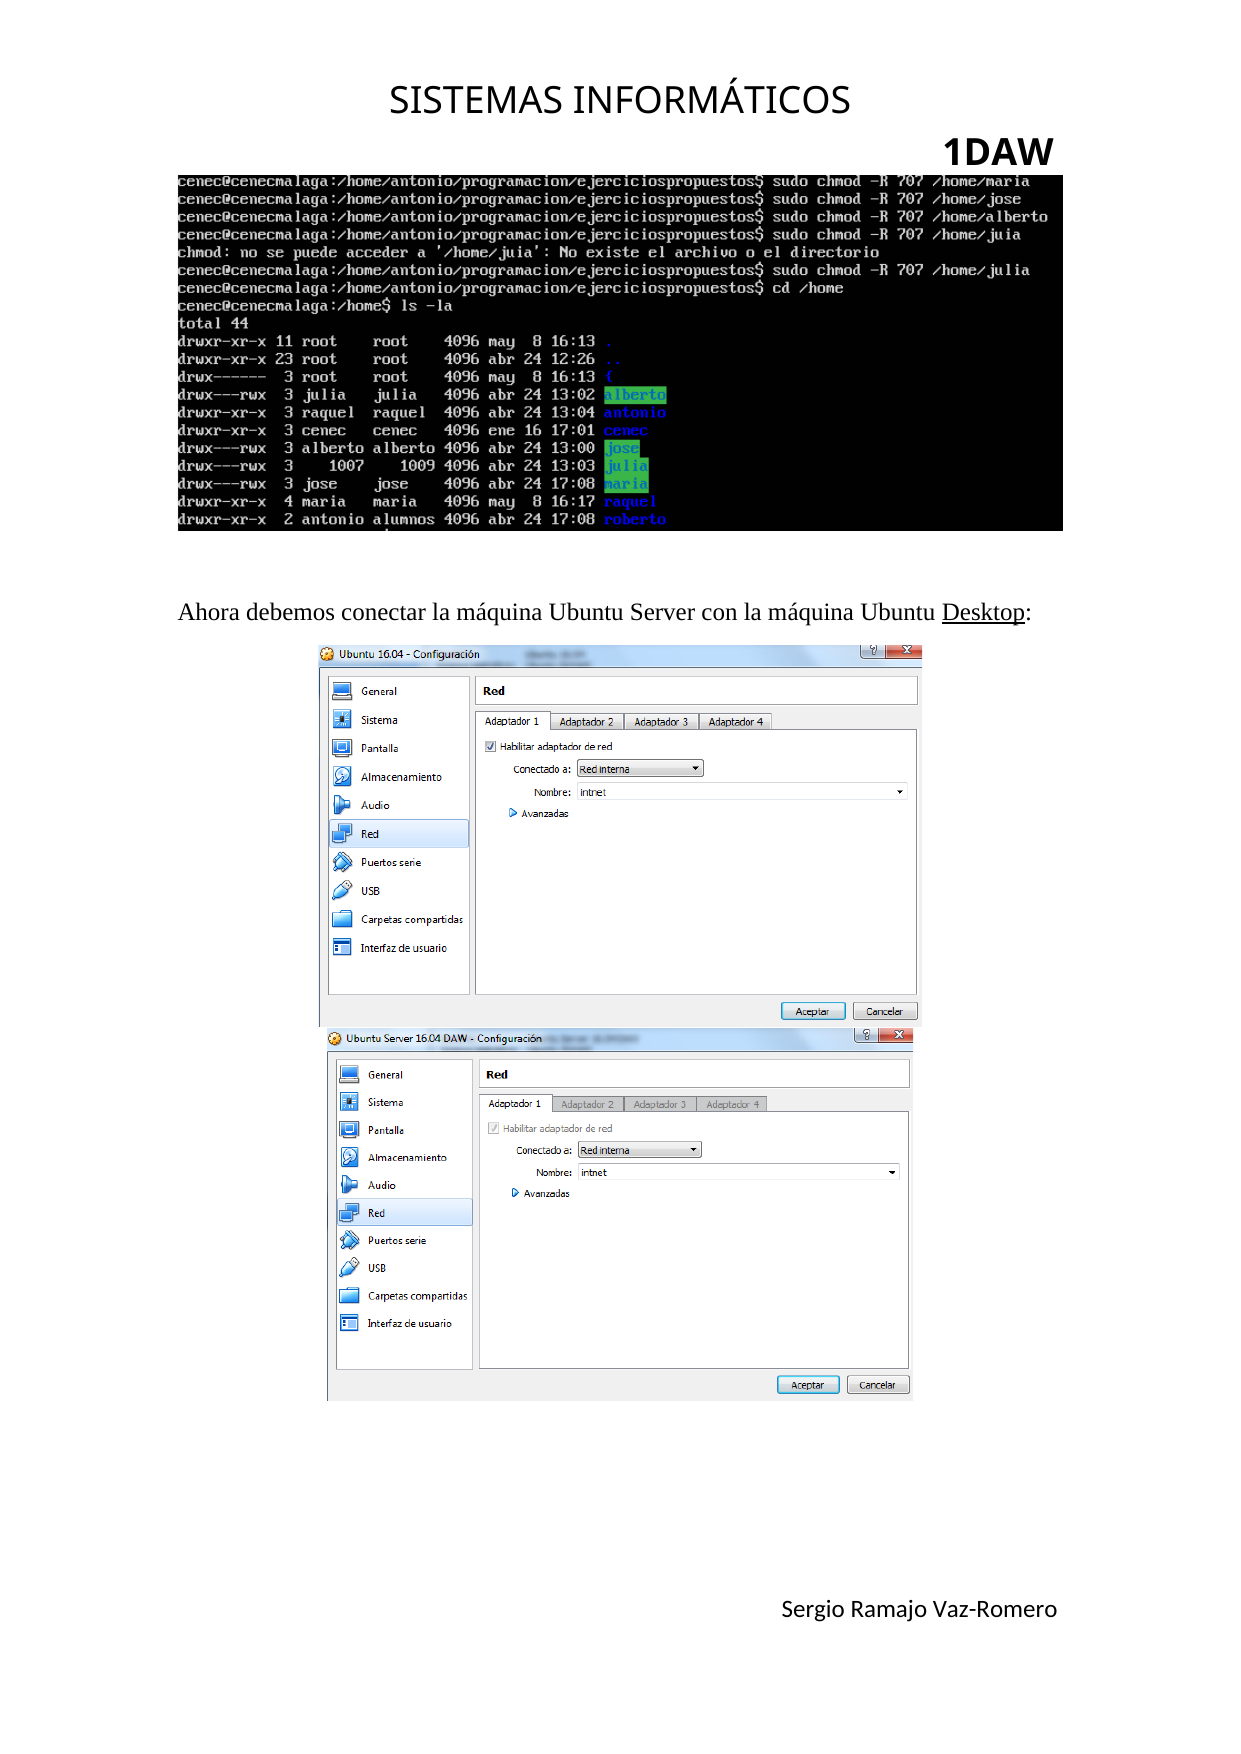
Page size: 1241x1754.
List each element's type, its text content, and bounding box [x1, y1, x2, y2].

picture [177, 175, 1063, 531]
picture [318, 645, 923, 1027]
picture [327, 1028, 914, 1401]
text Ahora debemos conectar la máquina Ubuntu Server con la máquina Ubuntu Desktop: [177, 597, 1063, 626]
